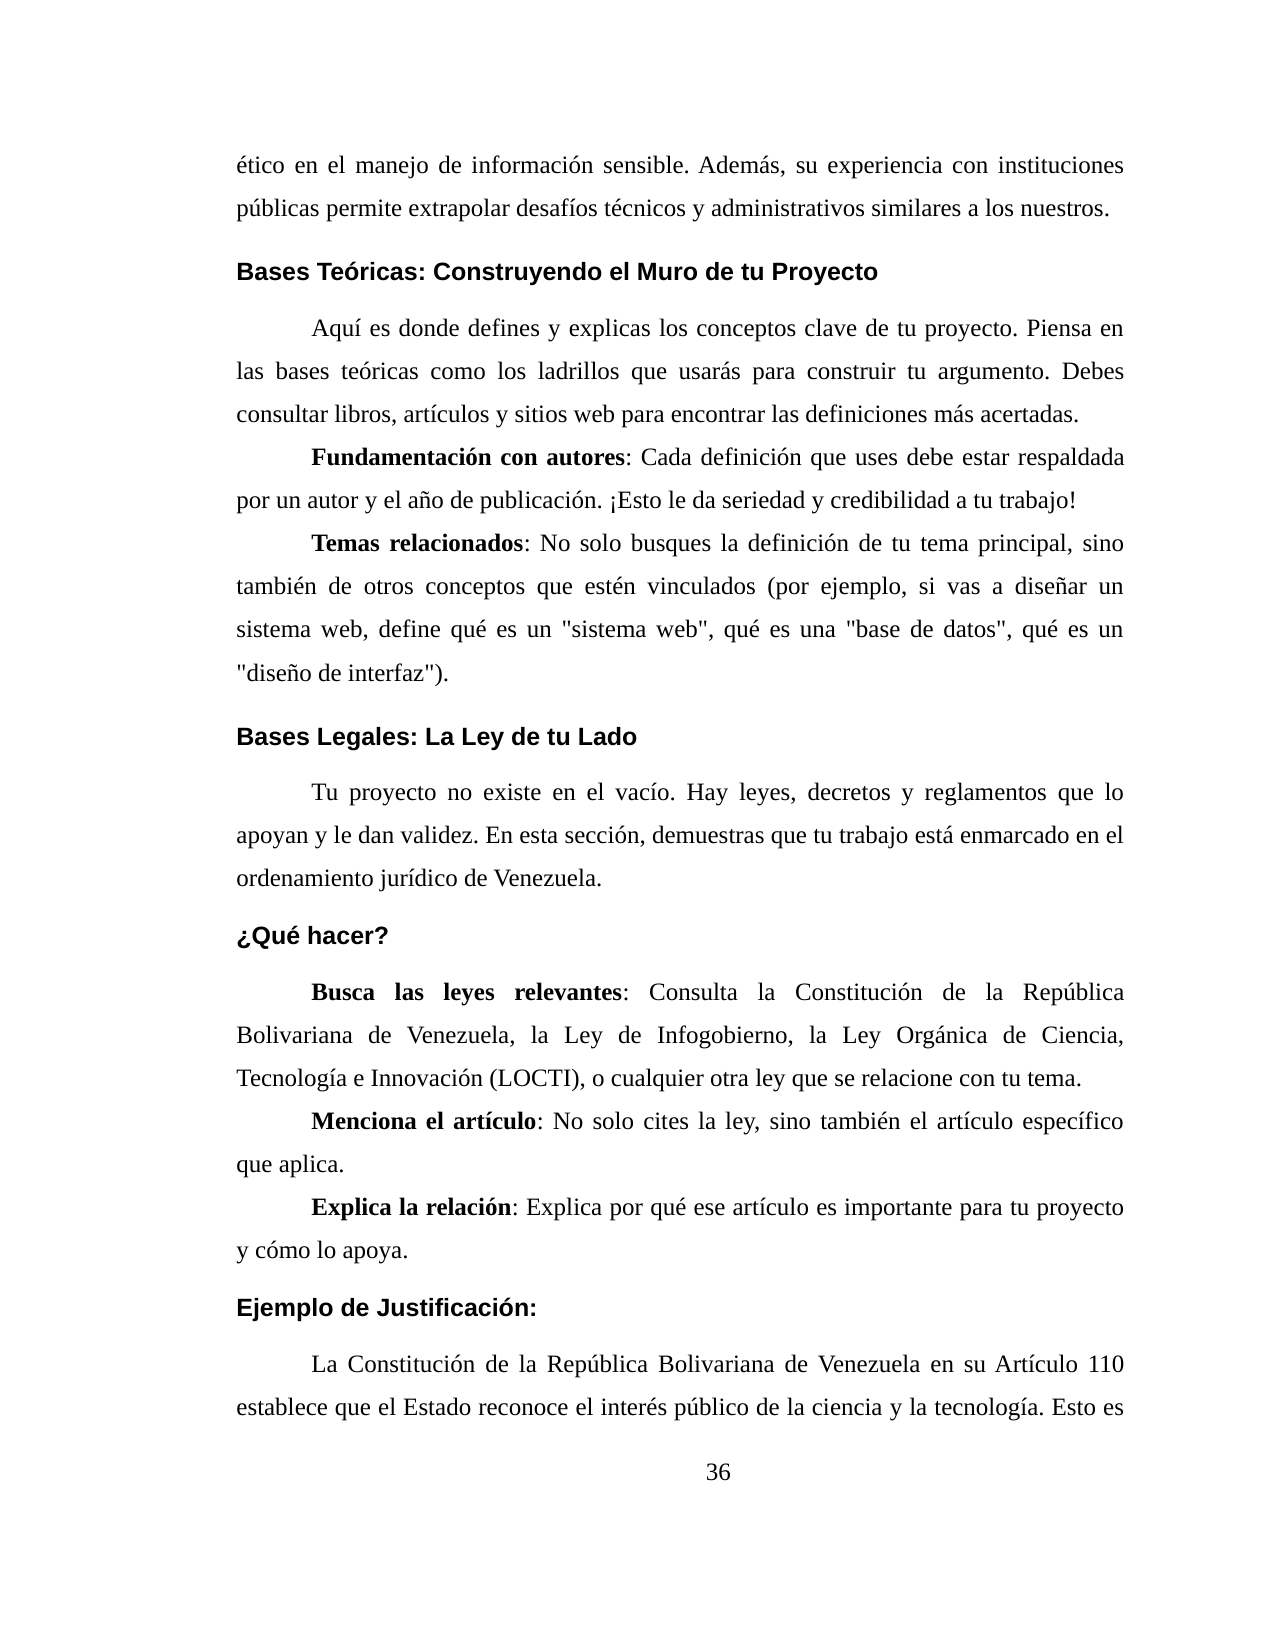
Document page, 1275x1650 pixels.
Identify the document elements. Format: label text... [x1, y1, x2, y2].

text Explica la relación: Explica por qué ese artículo es importante para tu proyecto y cómo lo apoya. [236, 1192, 1125, 1264]
text Aquí es donde defines y explicas los conceptos clave de tu proyecto. Piensa en las bases teóricas como los ladrillos que usarás para construir tu argumento. Debes consultar libros, artículos y sitios web para encontrar las definiciones más acertadas. [236, 313, 1125, 428]
text La Constitución de la República Bolivariana de Venezuela en su Artículo 110 establece que el Estado reconoce el interés público de la ciencia y la tecnología. Esto es [236, 1349, 1125, 1421]
text Menciona el artículo: No solo cites la ley, sino también el artículo específico que aplica. [236, 1106, 1125, 1178]
subtitle Bases Teóricas: Construyendo el Muro de tu Proyecto [236, 257, 1125, 286]
text Fundamentación con autores: Cada definición que uses debe estar respaldada por un autor y el año de publicación. ¡Esto le da seriedad y credibilidad a tu trabajo! [236, 442, 1125, 514]
text Tu proyecto no existe en el vacío. Hay leyes, decretos y reglamentos que lo apoyan y le dan validez. En esta sección, demuestras que tu trabajo está enmarcado en el ordenamiento jurídico de Venezuela. [236, 777, 1125, 892]
text ético en el manejo de información sensible. Además, su experiencia con instituciones públicas permite extrapolar desafíos técnicos y administrativos similares a los nuestros. [236, 150, 1125, 222]
subtitle Ejemplo de Justificación: [236, 1293, 1125, 1322]
subtitle Bases Legales: La Ley de tu Lado [236, 722, 1125, 750]
subtitle ¿Qué hacer? [236, 921, 1125, 950]
text Busca las leyes relevantes: Consulta la Constitución de la República Bolivariana de Venezuela, la Ley de Infogobierno, la Ley Orgánica de Ciencia, Tecnología e Innovación (LOCTI), o cualquier otra ley que se relacione con tu tema. [236, 977, 1125, 1092]
text Temas relacionados: No solo busques la definición de tu tema principal, sino también de otros conceptos que estén vinculados (por ejemplo, si vas a diseñar un sistema web, define qué es un "sistema web", qué es una "base de datos", qué es un "diseño de interfaz"). [236, 528, 1125, 686]
